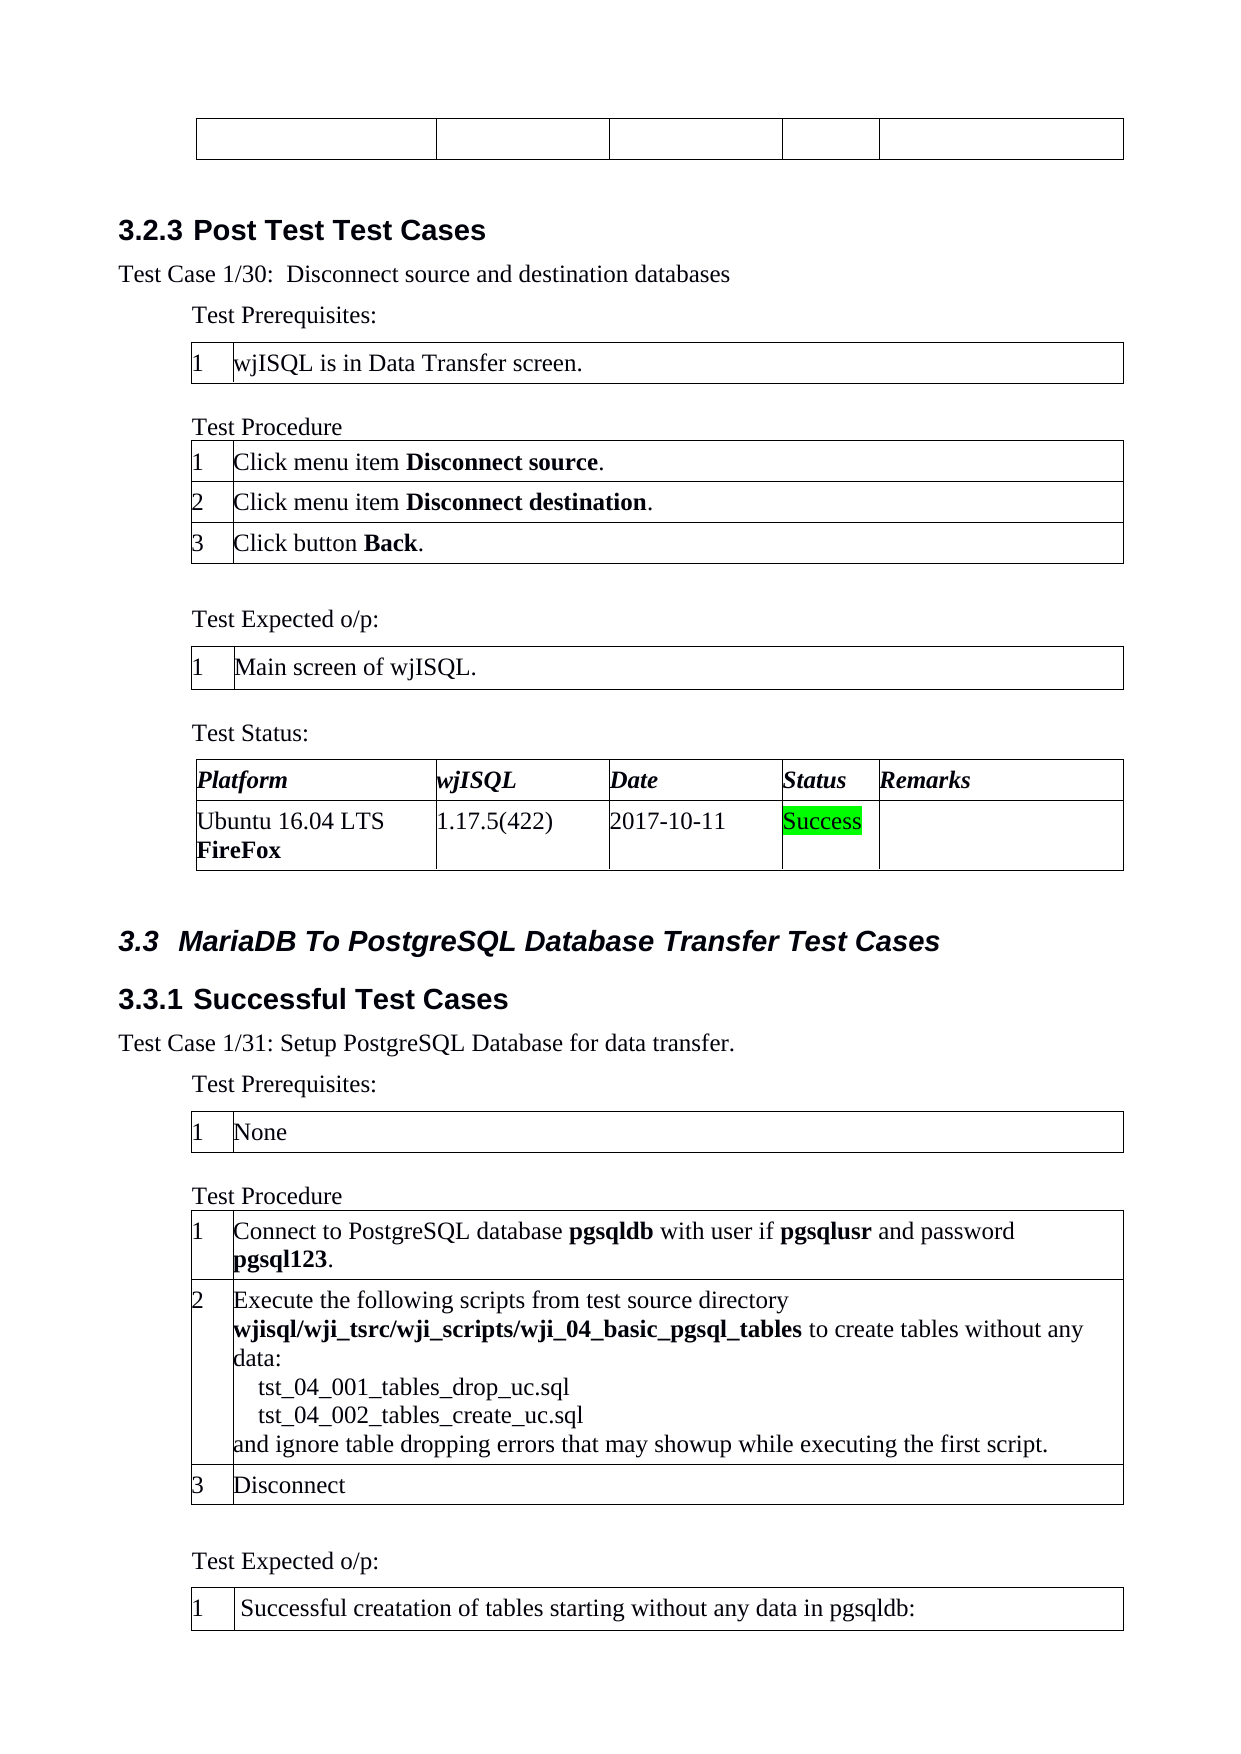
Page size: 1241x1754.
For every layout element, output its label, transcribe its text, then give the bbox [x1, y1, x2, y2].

table_cell Disconnect [234, 1465, 1123, 1504]
table_header Main screen of wjISQL. [235, 647, 1123, 689]
table_cell Execute the following scripts from test source directory wjisql/wji_tsrc/wji_scripts/wji_04_basic_pgsql_tables to create tables without any data: tst_04_001_tables_drop_uc.sql tst_04_002_tables_create_uc.sql and ignore table dropping errors that may showup while executing the first script. [234, 1280, 1123, 1463]
table_header 1 [192, 1588, 234, 1630]
text Test Prerequisites: [118, 300, 1122, 329]
table_header 1 [192, 1211, 233, 1279]
table_cell 2 [192, 1280, 233, 1463]
subtitle Successful Test Cases [118, 982, 1122, 1016]
table_cell Success [783, 801, 879, 869]
table_header None [234, 1112, 1123, 1152]
table_header Remarks [880, 760, 1123, 800]
table_header Status [783, 760, 879, 800]
table_header 1 [192, 441, 233, 481]
table_cell [197, 119, 436, 159]
text Test Expected o/p: [118, 604, 1122, 633]
table_cell [783, 119, 879, 159]
table_cell [880, 119, 1123, 159]
text Test Procedure [118, 1181, 1122, 1209]
table_header 1 [192, 1112, 233, 1152]
text Test Status: [118, 718, 1122, 747]
table_cell 3 [192, 1465, 233, 1504]
table_header Connect to PostgreSQL database pgsqldb with user if pgsqlusr and password pgsql123. [234, 1211, 1123, 1279]
table_cell [610, 119, 782, 159]
text Test Expected o/p: [118, 1546, 1122, 1575]
table_header Successful creatation of tables starting without any data in pgsqldb: [235, 1588, 1123, 1630]
table_header 1 [192, 647, 234, 689]
table_header wjISQL is in Data Transfer screen. [234, 343, 1123, 382]
table_cell 2017-10-11 [610, 801, 782, 869]
table_cell 2 [192, 482, 233, 522]
table_header Date [610, 760, 782, 800]
text Test Prerequisites: [118, 1069, 1122, 1098]
text Test Case 1/30: Disconnect source and destination databases [118, 259, 1122, 288]
table_cell 1.17.5(422) [437, 801, 609, 869]
table_header 1 [192, 343, 233, 382]
text Test Case 1/31: Setup PostgreSQL Database for data transfer. [118, 1028, 1122, 1057]
table_cell 3 [192, 523, 233, 563]
table_cell [437, 119, 609, 159]
table_header Platform [197, 760, 436, 800]
table_header wjISQL [437, 760, 609, 800]
subtitle Post Test Test Cases [118, 213, 1122, 247]
table_cell Ubuntu 16.04 LTS FireFox [197, 801, 436, 869]
subtitle MariaDB To PostgreSQL Database Transfer Test Cases [118, 924, 1122, 957]
table_cell [880, 801, 1123, 869]
table_header Click menu item Disconnect source. [234, 441, 1123, 481]
table_cell Click button Back. [234, 523, 1123, 563]
text Test Procedure [118, 412, 1122, 440]
table_cell Click menu item Disconnect destination. [234, 482, 1123, 522]
